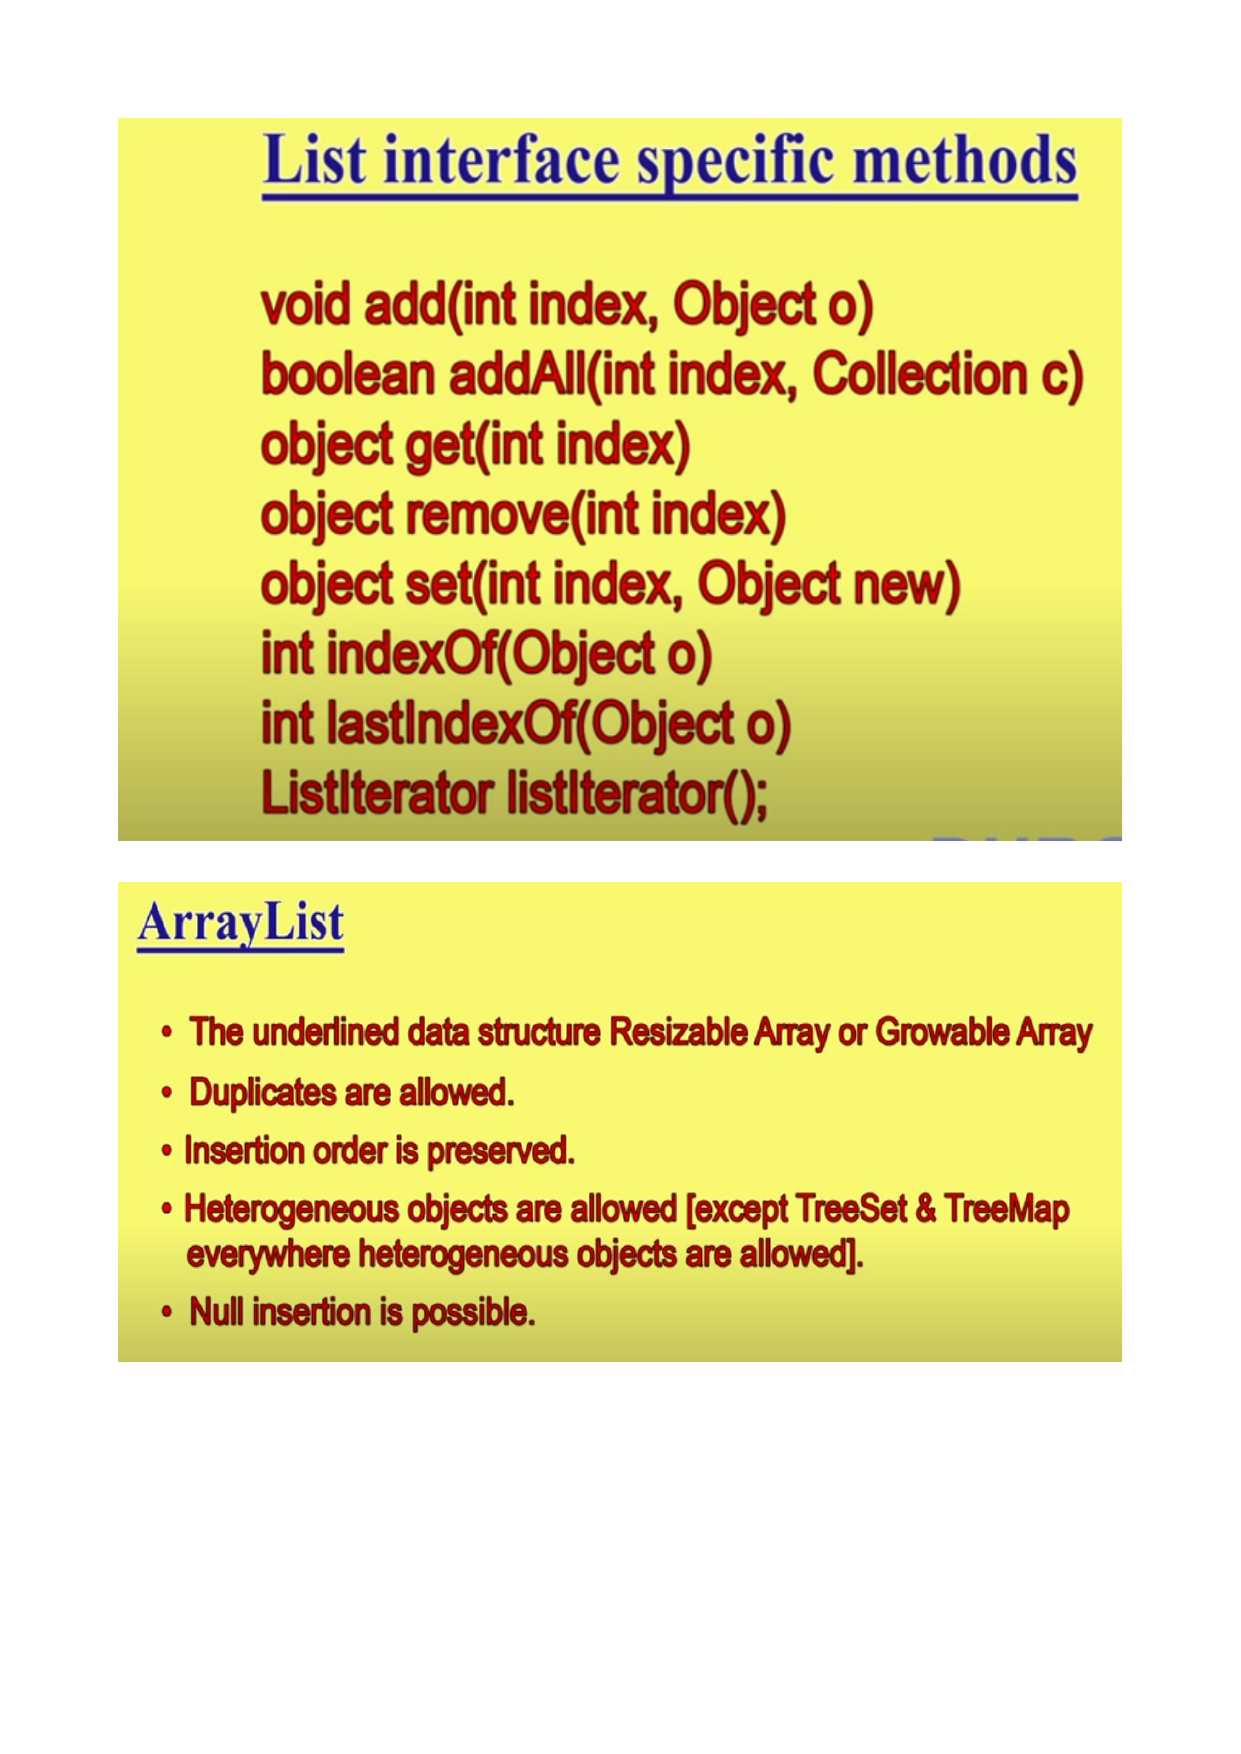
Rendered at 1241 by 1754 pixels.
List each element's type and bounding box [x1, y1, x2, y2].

picture [118, 118, 1123, 841]
picture [118, 882, 1123, 1362]
